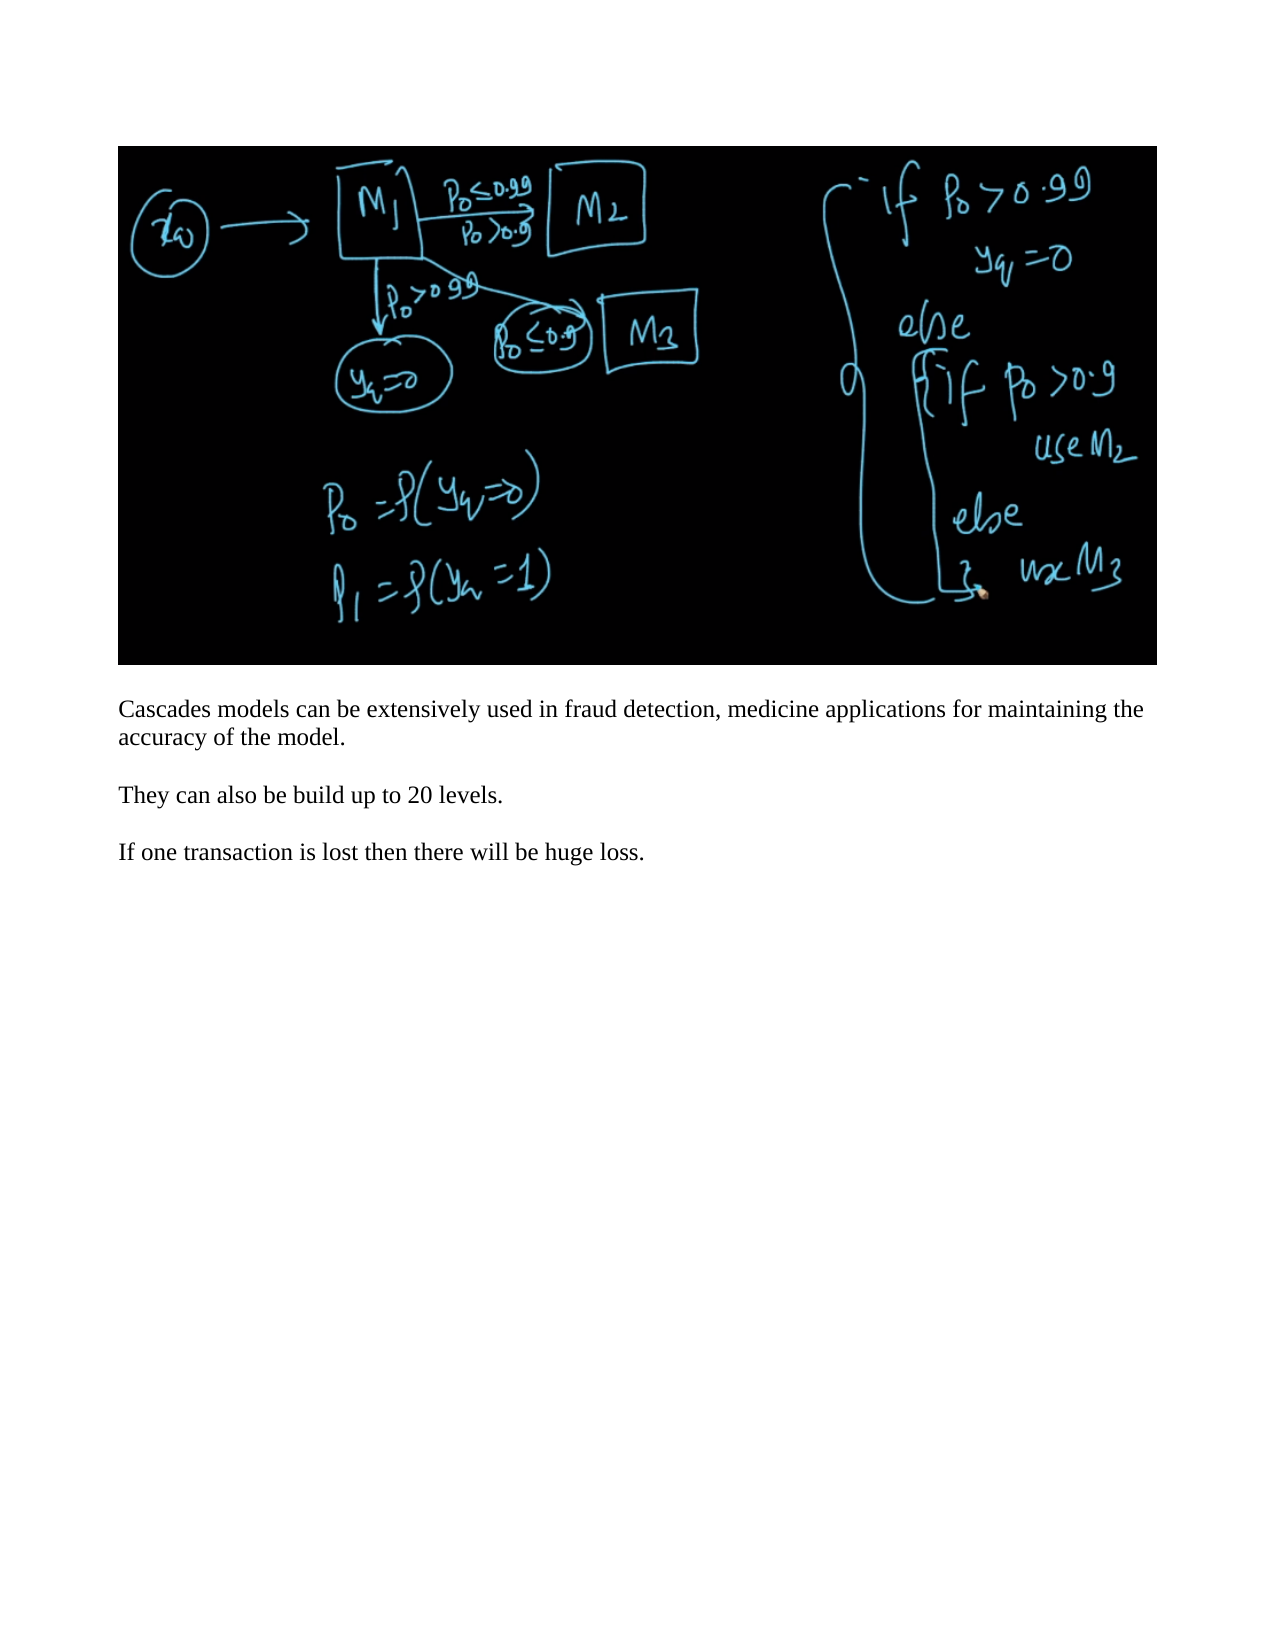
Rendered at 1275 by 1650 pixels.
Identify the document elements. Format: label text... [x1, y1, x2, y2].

text They can also be build up to 20 levels. [118, 780, 1157, 809]
text If one transaction is lost then there will be huge loss. [118, 837, 1157, 866]
text Cascades models can be extensively used in fraud detection, medicine applications for maintaining the accuracy of the model. [118, 694, 1157, 751]
picture [118, 146, 1157, 665]
